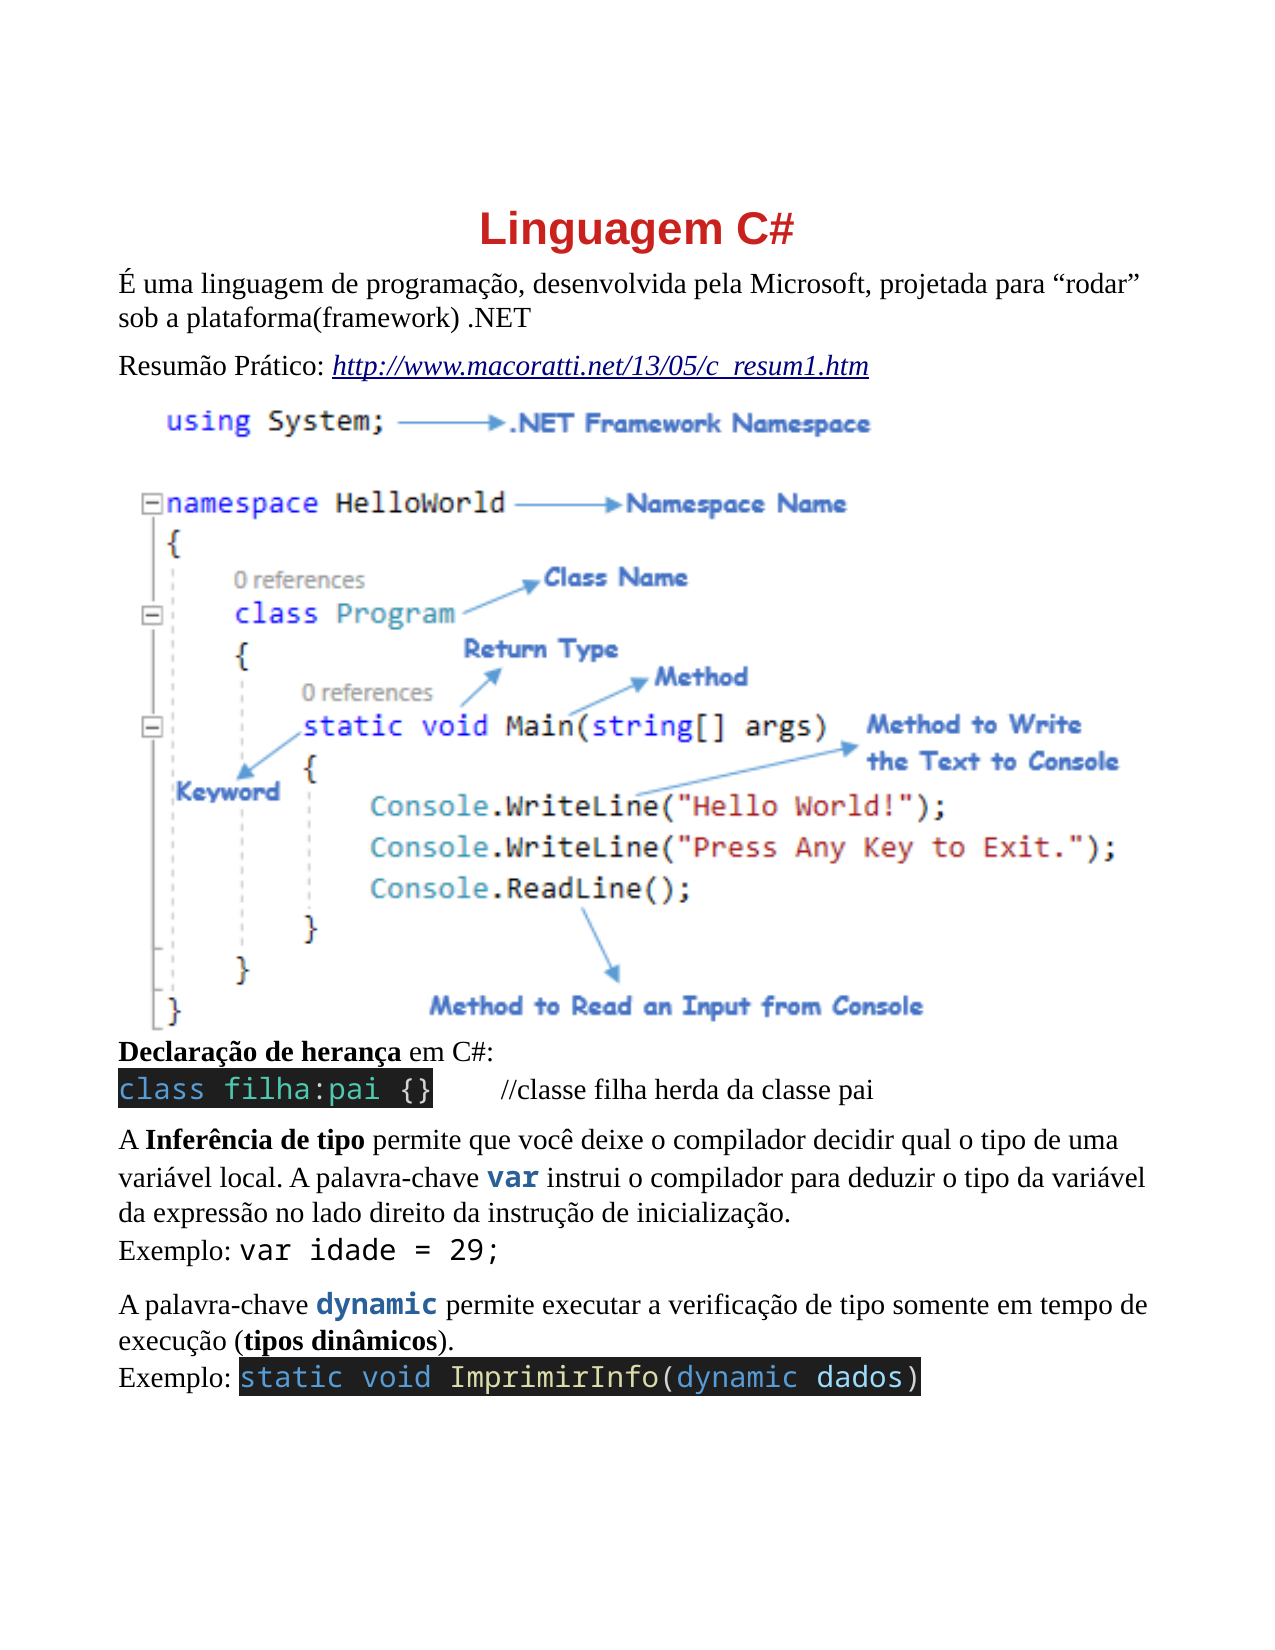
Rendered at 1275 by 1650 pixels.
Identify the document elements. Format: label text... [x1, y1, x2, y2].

text É uma linguagem de programação, desenvolvida pela Microsoft, projetada para “rodar” sob a plataforma(framework) .NET [118, 267, 1157, 334]
picture [140, 407, 1125, 1035]
text A Inferência de tipo permite que você deixe o compilador decidir qual o tipo de uma variável local. A palavra-chave var instrui o compilador para deduzir o tipo da variável da expressão no lado direito da instrução de inicialização. Exemplo: var idade = 29; [118, 1122, 1157, 1269]
text A palavra-chave dynamic permite executar a verificação de tipo somente em tempo de execução (tipos dinâmicos). Exemplo: static void ImprimirInfo(dynamic dados) [118, 1283, 1157, 1396]
text Resumão Prático: http://www.macoratti.net/13/05/c_resum1.htm [118, 348, 1157, 382]
subtitle Linguagem C# [118, 201, 1157, 254]
text Declaração de herança em C#: class filha:pai {} //classe filha herda da classe pai [118, 960, 1157, 1108]
